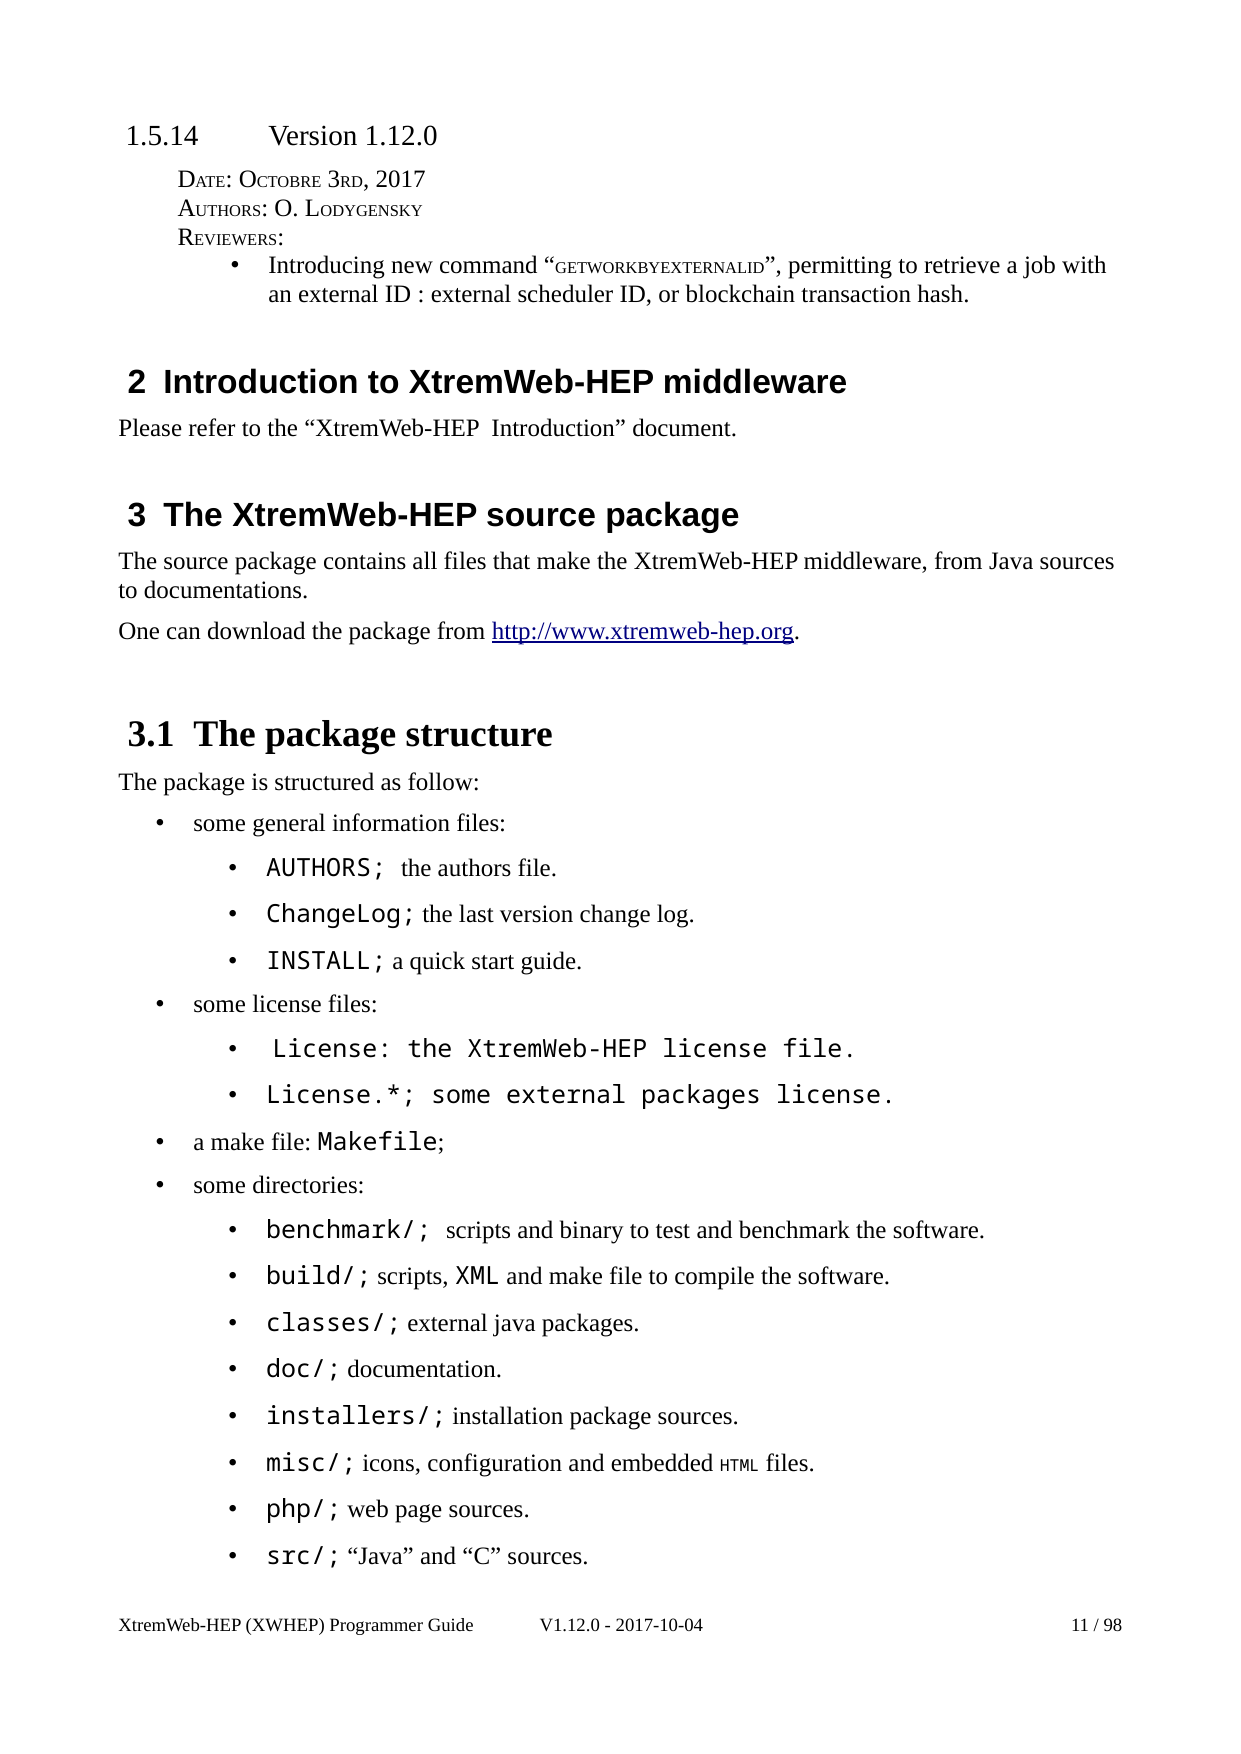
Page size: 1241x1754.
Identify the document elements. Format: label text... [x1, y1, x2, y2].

list misc/; icons, configuration and embedded html files. [228, 1444, 1122, 1478]
subtitle Introduction to XtremWeb-HEP middleware [118, 362, 1122, 400]
list AUTHORS; the authors file. [228, 849, 1122, 884]
list License: the XtremWeb-HEP license file. [228, 1031, 1122, 1064]
text One can download the package from http://www.xtremweb-hep.org. [118, 616, 1122, 645]
list classes/; external java packages. [228, 1304, 1122, 1339]
list src/; “Java” and “C” sources. [228, 1537, 1122, 1571]
list installers/; installation package sources. [228, 1398, 1122, 1432]
list INSTALL; a quick start guide. [228, 943, 1122, 977]
list benchmark/; scripts and binary to test and benchmark the software. [228, 1211, 1122, 1246]
list some general information files: [156, 808, 1122, 837]
list License.*; some external packages license. [228, 1077, 1122, 1111]
text Date: Octobre 3rd, 2017 [177, 164, 1122, 193]
list ChangeLog; the last version change log. [228, 896, 1122, 930]
text The source package contains all files that make the XtremWeb-HEP middleware, from Java sources to documentations. [118, 546, 1122, 604]
text Reviewers: [177, 222, 1122, 250]
list php/; web page sources. [228, 1491, 1122, 1525]
text The package is structured as follow: [118, 767, 1122, 796]
list Introducing new command “getworkbyexternalid”, permitting to retrieve a job with an external ID : external scheduler ID, or blockchain transaction hash. [231, 250, 1122, 308]
subtitle The package structure [118, 711, 1122, 754]
list doc/; documentation. [228, 1351, 1122, 1385]
list a make file: Makefile; [156, 1124, 1122, 1158]
subtitle The XtremWeb-HEP source package [118, 495, 1122, 534]
text Please refer to the “XtremWeb-HEP Introduction” document. [118, 413, 1122, 442]
text Authors: O. Lodygensky [177, 193, 1122, 222]
list some license files: [156, 989, 1122, 1018]
list some directories: [156, 1170, 1122, 1199]
list build/; scripts, XML and make file to compile the software. [228, 1258, 1122, 1292]
subtitle Version 1.12.0 [118, 118, 1122, 152]
